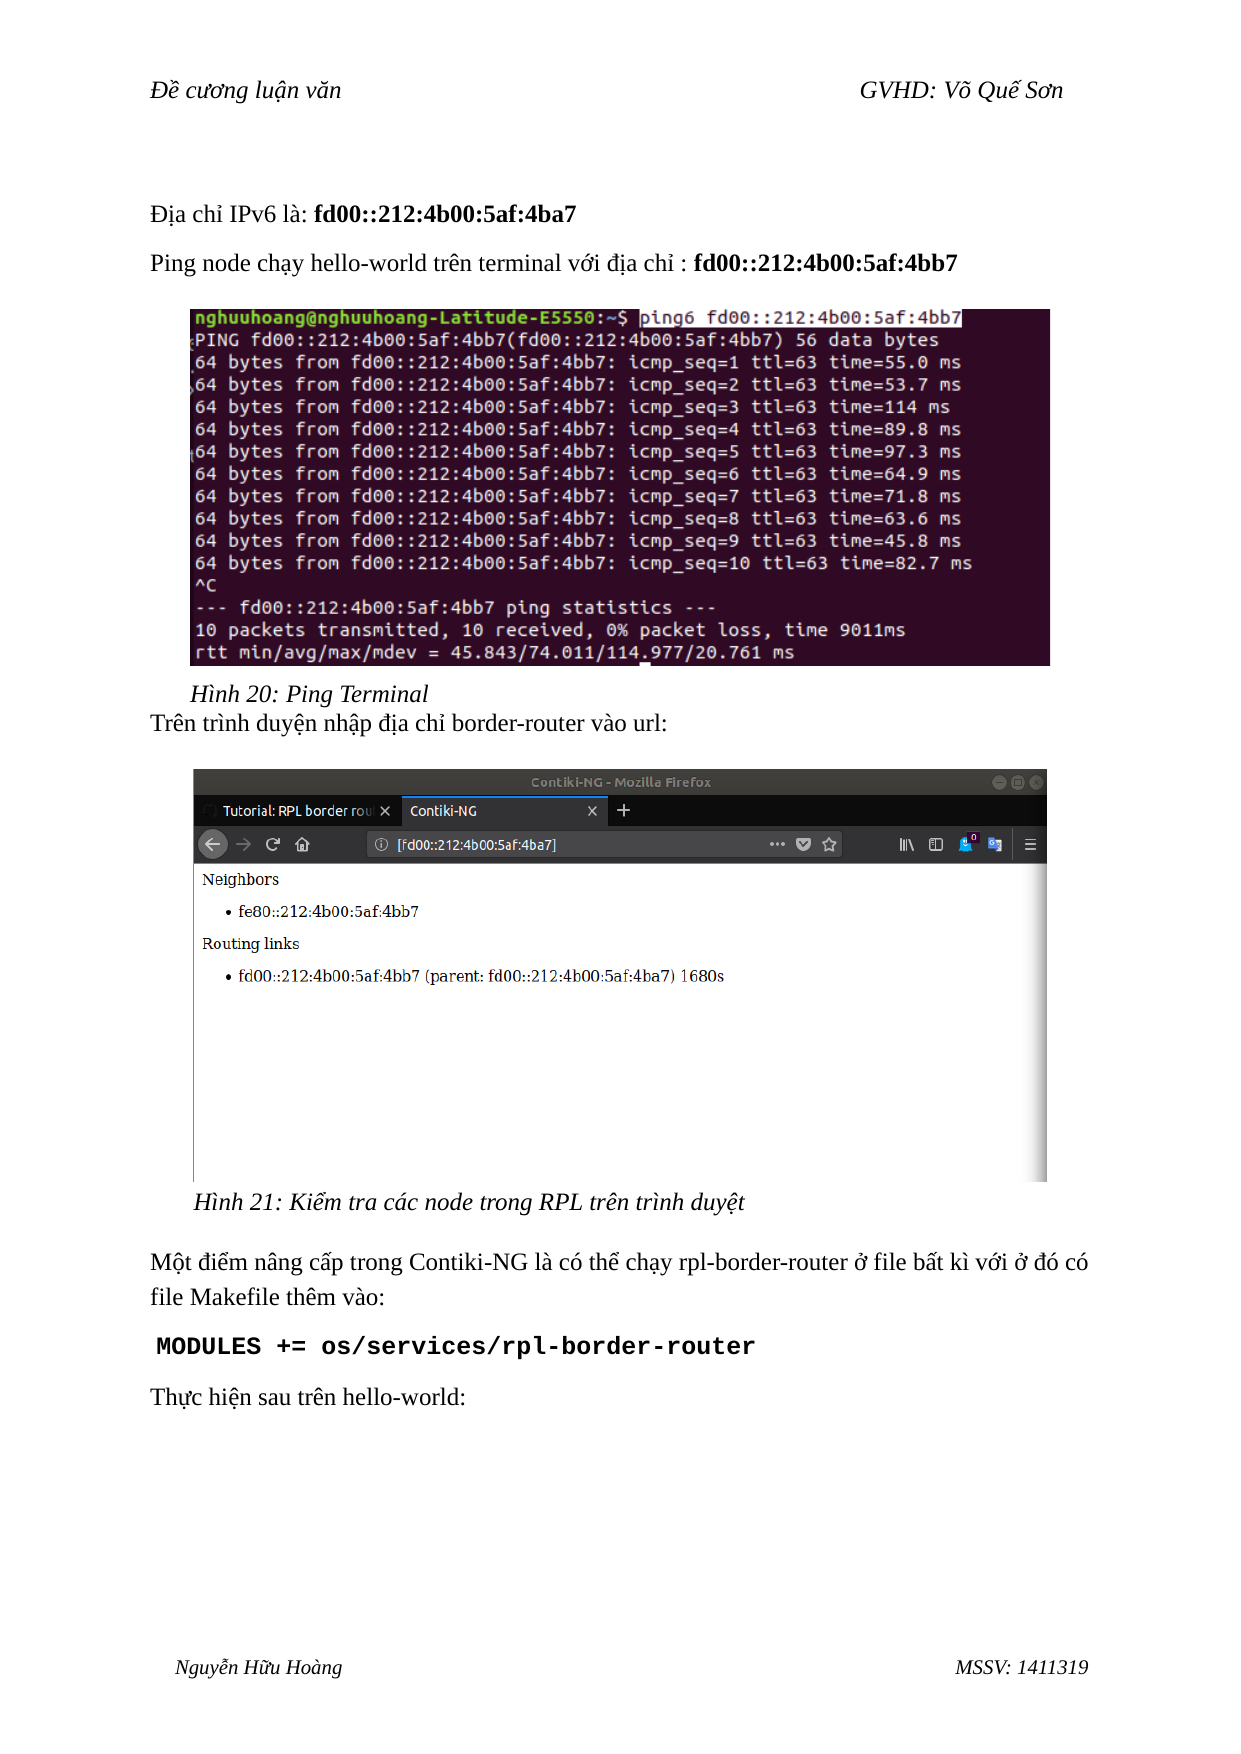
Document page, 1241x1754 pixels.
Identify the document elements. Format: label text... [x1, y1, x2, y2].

text Một điểm nâng cấp trong Contiki-NG là có thể chạy rpl-border-router ở file bất kì với ở đó có file Makefile thêm vào: [150, 1247, 1090, 1311]
picture [190, 309, 1051, 666]
text Ping node chạy hello-world trên terminal với địa chỉ : fd00::212:4b00:5af:4bb7 [150, 248, 1090, 277]
text MODULES += os/services/rpl-border-router [150, 1331, 1090, 1362]
text Hình 21: Kiểm tra các node trong RPL trên trình duyệt [193, 1182, 1047, 1216]
text Trên trình duyện nhập địa chỉ border-router vào url: [150, 297, 1090, 736]
text Địa chỉ IPv6 là: fd00::212:4b00:5af:4ba7 [150, 199, 1090, 228]
text Thực hiện sau trên hello-world: [150, 1382, 1090, 1411]
picture [193, 769, 1047, 1182]
text Hình 20: Ping Terminal [190, 666, 1050, 708]
